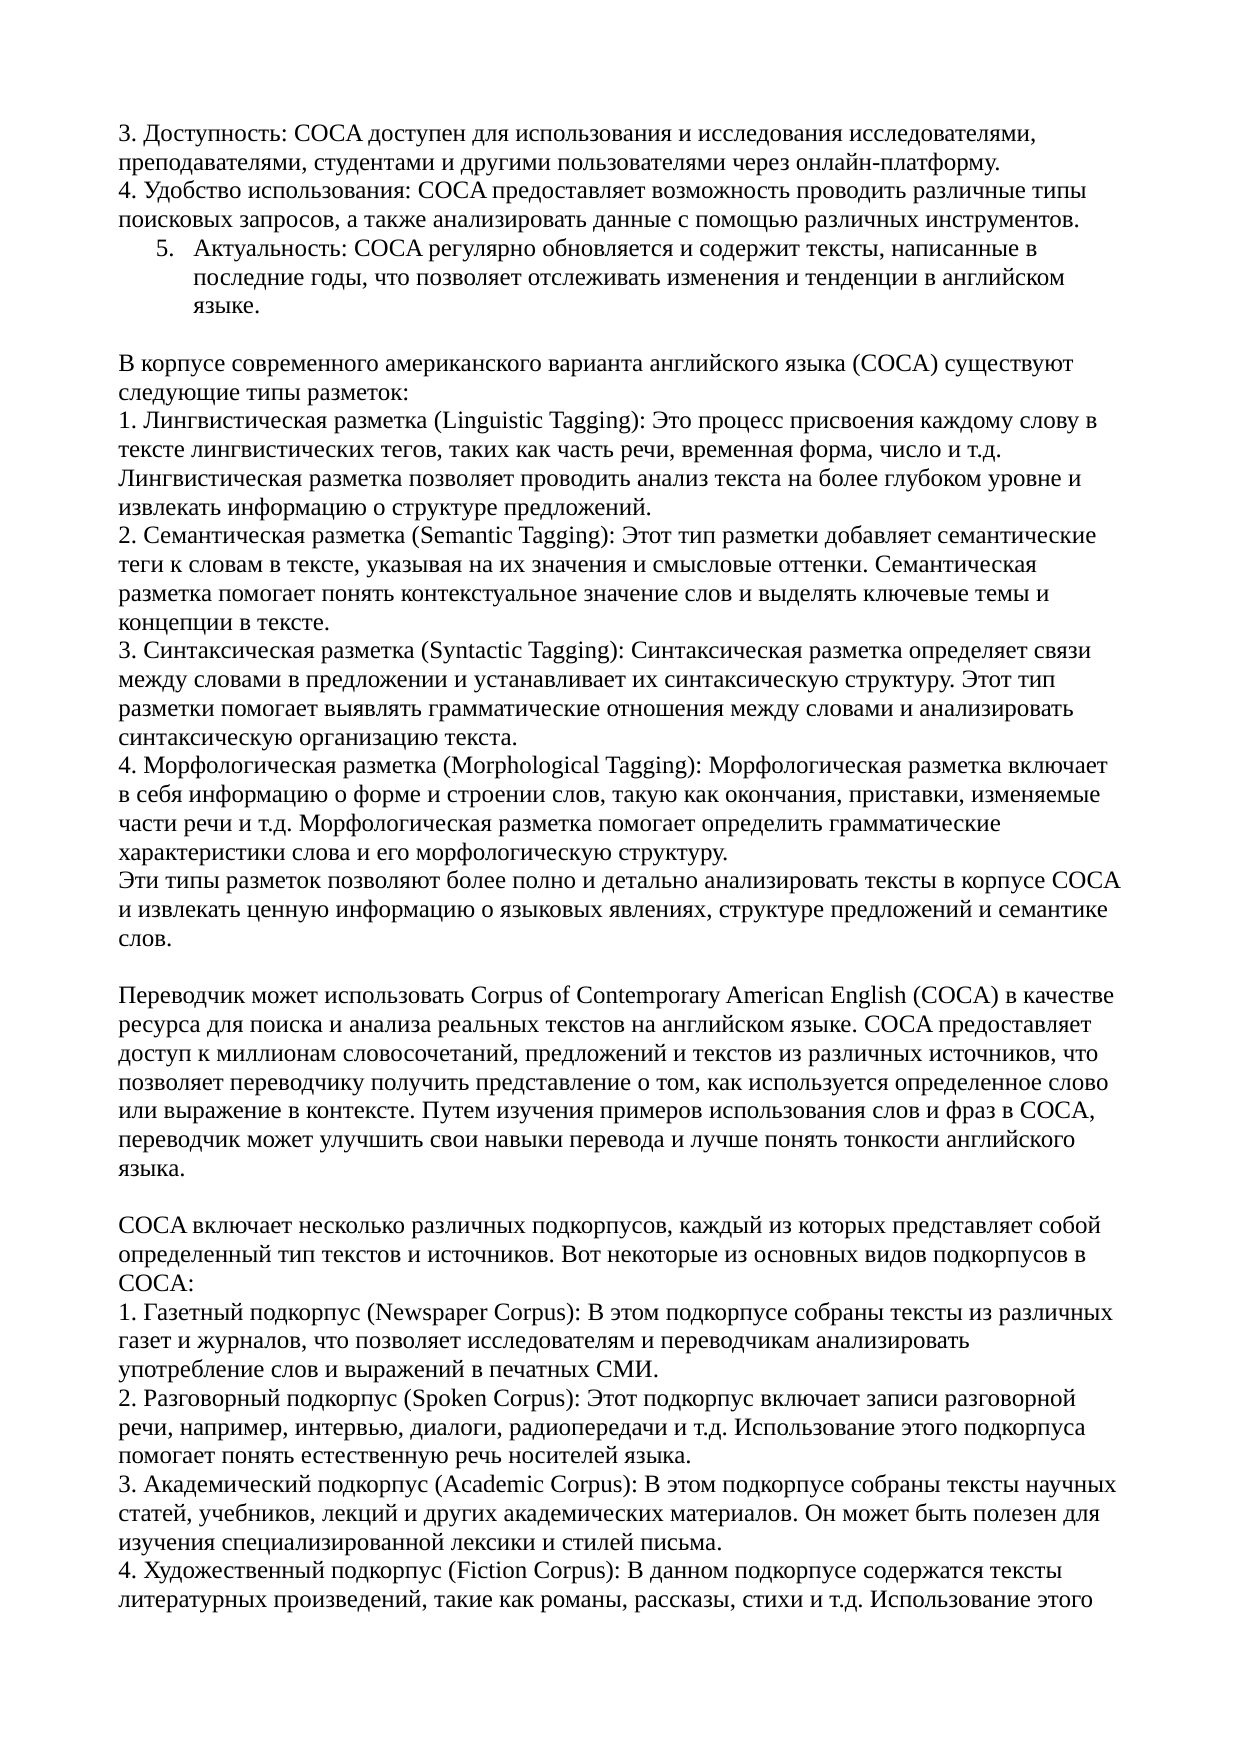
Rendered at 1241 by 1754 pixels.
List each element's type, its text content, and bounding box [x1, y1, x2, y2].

text 3. Синтаксическая разметка (Syntactic Tagging): Синтаксическая разметка определяет связи между словами в предложении и устанавливает их синтаксическую структуру. Этот тип разметки помогает выявлять грамматические отношения между словами и анализировать синтаксическую организацию текста. [118, 636, 1122, 751]
text COCA включает несколько различных подкорпусов, каждый из которых представляет собой определенный тип текстов и источников. Вот некоторые из основных видов подкорпусов в COCA: [118, 1211, 1122, 1297]
text 3. Доступность: COCA доступен для использования и исследования исследователями, преподавателями, студентами и другими пользователями через онлайн-платформу. [118, 118, 1122, 176]
text 2. Семантическая разметка (Semantic Tagging): Этот тип разметки добавляет семантические теги к словам в тексте, указывая на их значения и смысловые оттенки. Семантическая разметка помогает понять контекстуальное значение слов и выделять ключевые темы и концепции в тексте. [118, 521, 1122, 636]
text 4. Морфологическая разметка (Morphological Tagging): Морфологическая разметка включает в себя информацию о форме и строении слов, такую как окончания, приставки, изменяемые части речи и т.д. Морфологическая разметка помогает определить грамматические характеристики слова и его морфологическую структуру. [118, 751, 1122, 866]
text Переводчик может использовать Corpus of Contemporary American English (COCA) в качестве ресурса для поиска и анализа реальных текстов на английском языке. COCA предоставляет доступ к миллионам словосочетаний, предложений и текстов из различных источников, что позволяет переводчику получить представление о том, как используется определенное слово или выражение в контексте. Путем изучения примеров использования слов и фраз в COCA, переводчик может улучшить свои навыки перевода и лучше понять тонкости английского языка. [118, 981, 1122, 1182]
text 1. Газетный подкорпус (Newspaper Corpus): В этом подкорпусе собраны тексты из различных газет и журналов, что позволяет исследователям и переводчикам анализировать употребление слов и выражений в печатных СМИ. [118, 1297, 1122, 1383]
text 2. Разговорный подкорпус (Spoken Corpus): Этот подкорпус включает записи разговорной речи, например, интервью, диалоги, радиопередачи и т.д. Использование этого подкорпуса помогает понять естественную речь носителей языка. [118, 1383, 1122, 1469]
text Эти типы разметок позволяют более полно и детально анализировать тексты в корпусе COCA и извлекать ценную информацию о языковых явлениях, структуре предложений и семантике слов. [118, 866, 1122, 952]
list Актуальность: COCA регулярно обновляется и содержит тексты, написанные в последние годы, что позволяет отслеживать изменения и тенденции в английском языке. [156, 233, 1122, 319]
text 4. Художественный подкорпус (Fiction Corpus): В данном подкорпусе содержатся тексты литературных произведений, такие как романы, рассказы, стихи и т.д. Использование этого [118, 1556, 1122, 1613]
text 1. Лингвистическая разметка (Linguistic Tagging): Это процесс присвоения каждому слову в тексте лингвистических тегов, таких как часть речи, временная форма, число и т.д. Лингвистическая разметка позволяет проводить анализ текста на более глубоком уровне и извлекать информацию о структуре предложений. [118, 406, 1122, 521]
text В корпусе современного американского варианта английского языка (COCA) существуют следующие типы разметок: [118, 348, 1122, 406]
text 4. Удобство использования: COCA предоставляет возможность проводить различные типы поисковых запросов, а также анализировать данные с помощью различных инструментов. [118, 176, 1122, 233]
text 3. Академический подкорпус (Academic Corpus): В этом подкорпусе собраны тексты научных статей, учебников, лекций и других академических материалов. Он может быть полезен для изучения специализированной лексики и стилей письма. [118, 1469, 1122, 1556]
